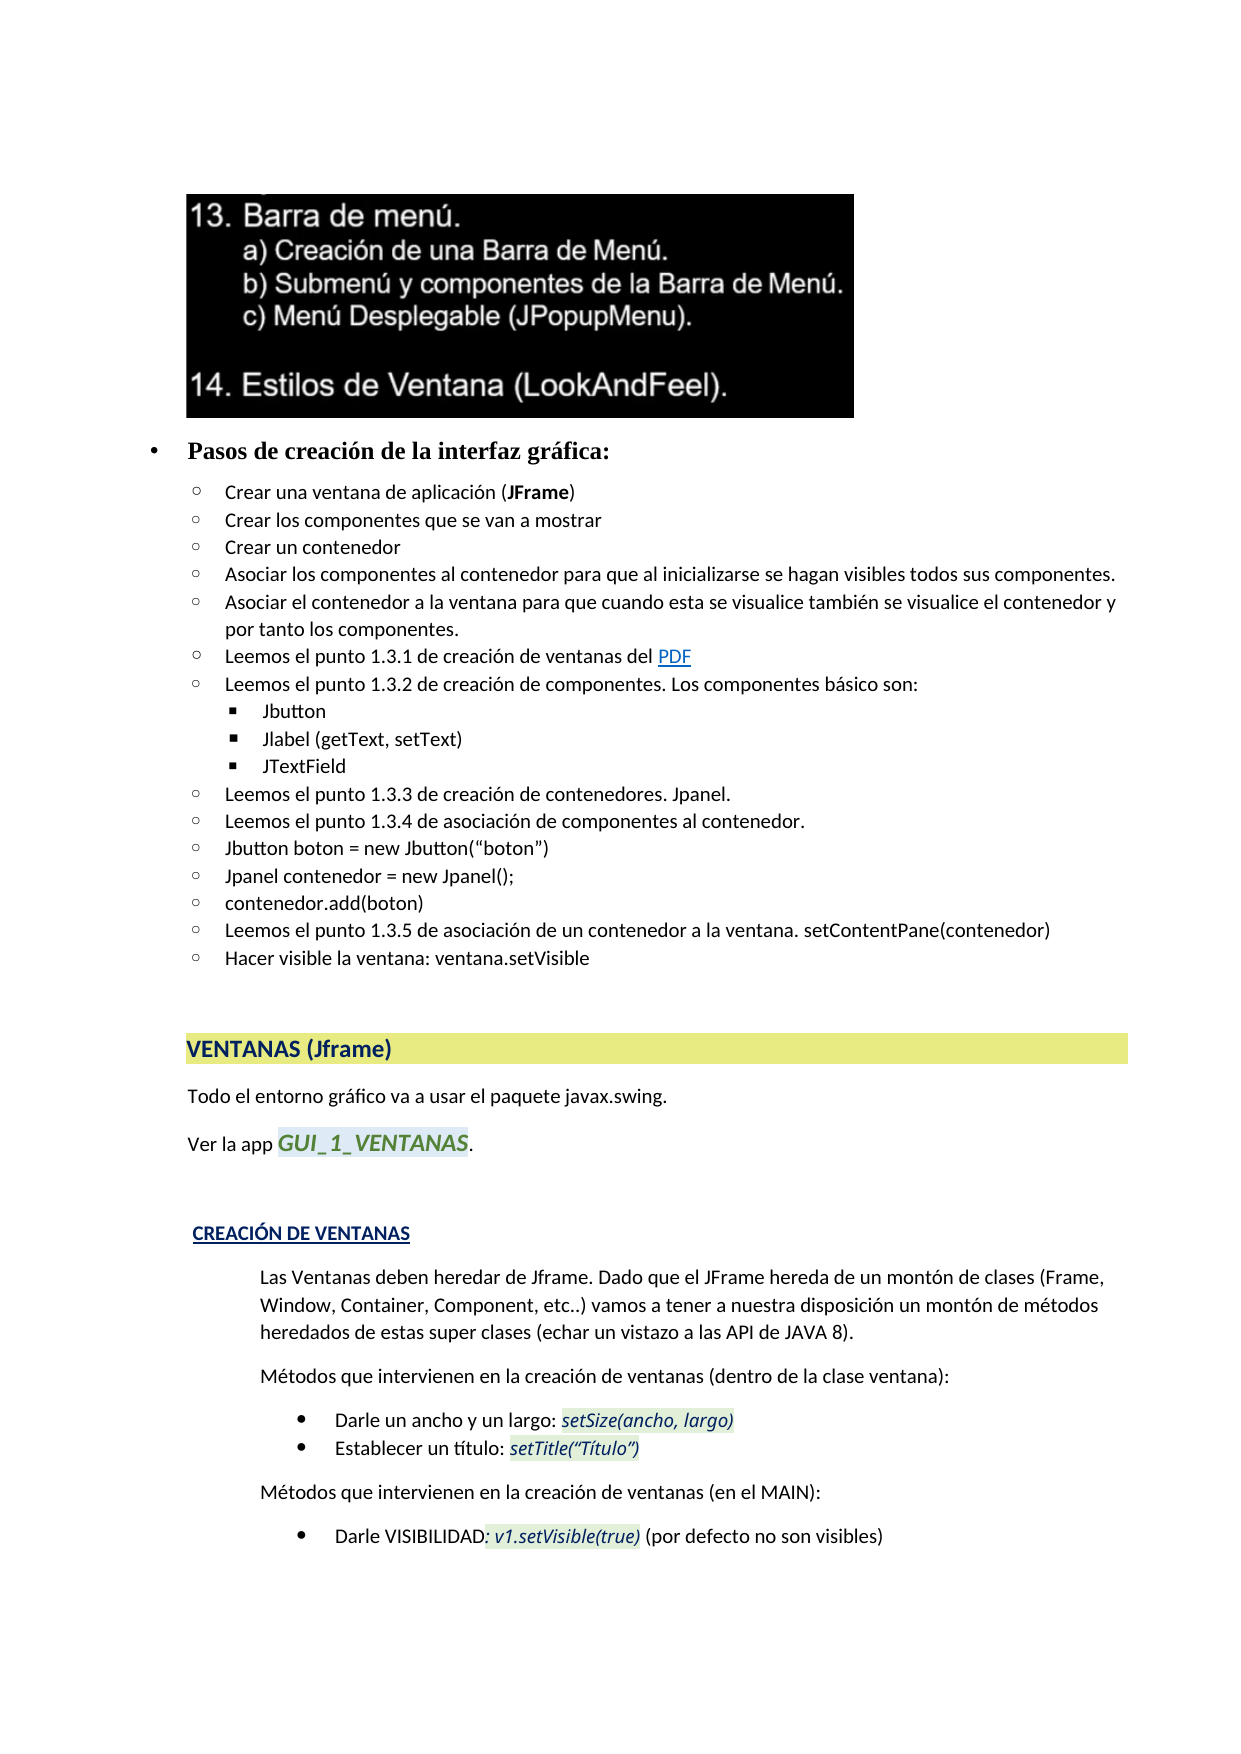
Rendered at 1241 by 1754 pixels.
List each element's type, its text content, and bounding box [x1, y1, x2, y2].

text Ver la app GUI_1_VENTANAS. [187, 1127, 1128, 1157]
list Establecer un título: setTitle(“Título”) [297, 1435, 1128, 1461]
list contenedor.add(boton) [187, 890, 1128, 916]
text Métodos que intervienen en la creación de ventanas (dentro de la clase ventana): [260, 1363, 1128, 1389]
list Leemos el punto 1.3.5 de asociación de un contenedor a la ventana. setContentPane(contenedor) [187, 918, 1128, 943]
text Las Ventanas deben heredar de Jframe. Dado que el JFrame hereda de un montón de clases (Frame, Window, Container, Component, etc..) vamos a tener a nuestra disposición un montón de métodos heredados de estas super clases (echar un vistazo a las API de JAVA 8). [260, 1264, 1128, 1345]
list Pasos de creación de la interfaz gráfica: [150, 436, 1128, 465]
text VENTANAS (Jframe) [186, 1033, 1128, 1064]
list Jbutton [225, 698, 1128, 724]
picture [186, 194, 854, 418]
list Asociar el contenedor a la ventana para que cuando esta se visualice también se visualice el contenedor y por tanto los componentes. [187, 589, 1128, 642]
list Crear un contenedor [187, 534, 1128, 559]
list Hacer visible la ventana: ventana.setVisible [187, 945, 1128, 971]
text Todo el entorno gráfico va a usar el paquete javax.swing. [187, 1083, 1128, 1108]
list Leemos el punto 1.3.4 de asociación de componentes al contenedor. [187, 808, 1128, 833]
list Leemos el punto 1.3.1 de creación de ventanas del PDF [187, 644, 1128, 669]
text Métodos que intervienen en la creación de ventanas (en el MAIN): [186, 1479, 1128, 1505]
list Crear los componentes que se van a mostrar [187, 507, 1128, 532]
list Leemos el punto 1.3.3 de creación de contenedores. Jpanel. [187, 781, 1128, 806]
list Jpanel contenedor = new Jpanel(); [187, 863, 1128, 888]
list Crear una ventana de aplicación (JFrame) [187, 479, 1128, 505]
list Jlabel (getText, setText) [225, 726, 1128, 751]
list Leemos el punto 1.3.2 de creación de componentes. Los componentes básico son: [187, 671, 1128, 697]
list JTextField [225, 753, 1128, 779]
list Darle un ancho y un largo: setSize(ancho, largo) [297, 1407, 1128, 1433]
list Darle VISIBILIDAD: v1.setVisible(true) (por defecto no son visibles) [297, 1523, 1128, 1549]
list Jbutton boton = new Jbutton(“boton”) [187, 836, 1128, 861]
list Asociar los componentes al contenedor para que al inicializarse se hagan visibles todos sus componentes. [187, 562, 1128, 587]
text CREACIÓN DE VENTANAS [187, 1221, 1128, 1246]
